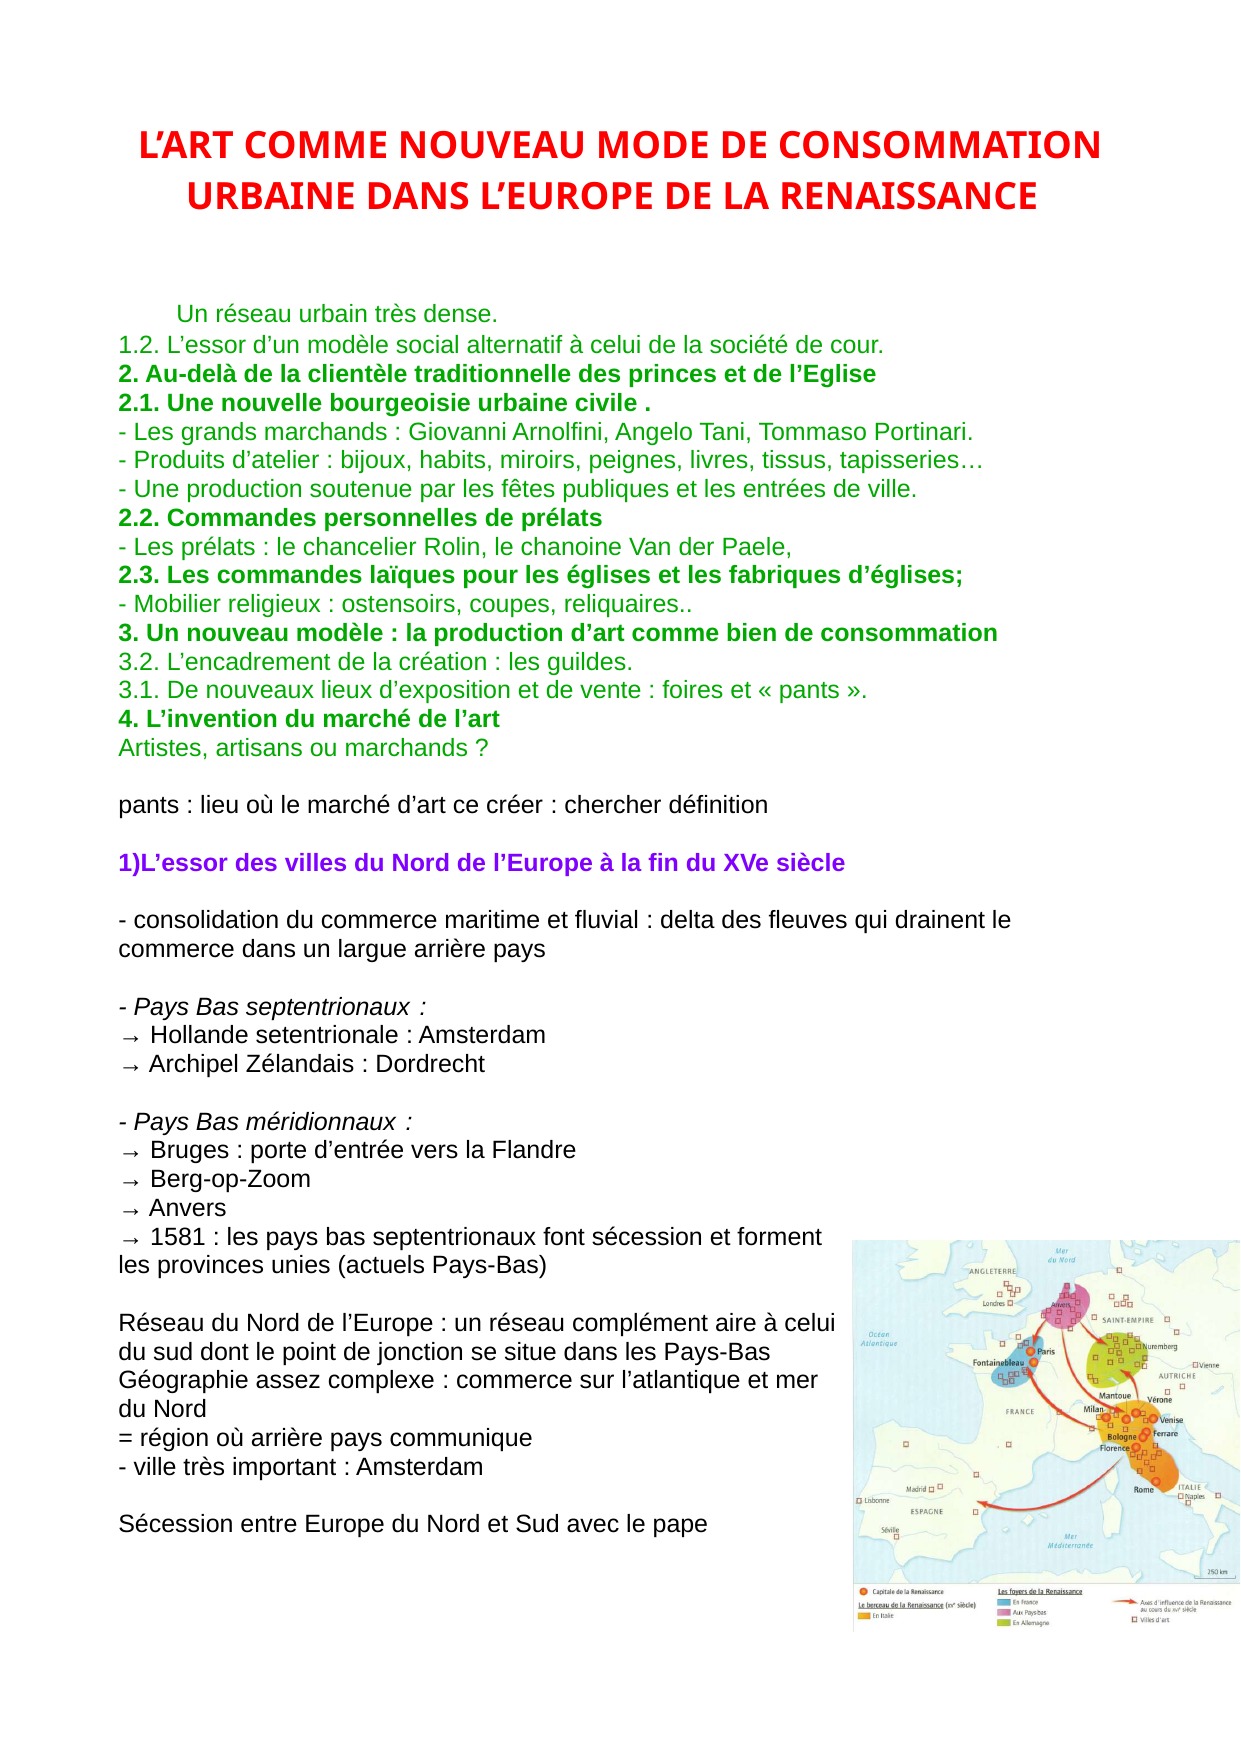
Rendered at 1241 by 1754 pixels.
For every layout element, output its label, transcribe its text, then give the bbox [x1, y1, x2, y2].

text 2. Au-delà de la clientèle traditionnelle des princes et de l’Eglise [118, 359, 1122, 388]
text L’ART COMME NOUVEAU MODE DE CONSOMMATION URBAINE DANS L’EUROPE DE LA RENAISSANCE [118, 118, 1122, 220]
text → Anvers [118, 1193, 1122, 1222]
text 1.2. L’essor d’un modèle social alternatif à celui de la société de cour. [118, 330, 1122, 359]
text → Archipel Zélandais : Dordrecht [118, 1049, 1122, 1078]
text 2.1. Une nouvelle bourgeoisie urbaine civile . [118, 388, 1122, 417]
text - Mobilier religieux : ostensoirs, coupes, reliquaires.. [118, 589, 1122, 618]
text Réseau du Nord de l’Europe : un réseau complément aire à celui [118, 1308, 852, 1337]
text - ville très important : Amsterdam [118, 1452, 852, 1480]
text 1.1. Un réseau urbain très dense. [118, 290, 1122, 330]
text → 1581 : les pays bas septentrionaux font sécession et forment les provinces unies (actuels Pays-Bas) [118, 1222, 1122, 1279]
text 2.2. Commandes personnelles de prélats [118, 503, 1122, 532]
text 2.3. Les commandes laïques pour les églises et les fabriques d’églises; [118, 560, 1122, 589]
text - Produits d’atelier : bijoux, habits, miroirs, peignes, livres, tissus, tapisseries… [118, 445, 1122, 474]
text → Bruges : porte d’entrée vers la Flandre [118, 1135, 1122, 1164]
text 3.2. L’encadrement de la création : les guildes. [118, 647, 1122, 675]
text Artistes, artisans ou marchands ? [118, 733, 1122, 762]
text 1)L’essor des villes du Nord de l’Europe à la fin du XVe siècle [118, 848, 1122, 877]
text Géographie assez complexe : commerce sur l’atlantique et mer du Nord [118, 1365, 852, 1423]
text - Pays Bas méridionnaux : [118, 1107, 1122, 1135]
text → Hollande setentrionale : Amsterdam [118, 1020, 1122, 1049]
text 3. Un nouveau modèle : la production d’art comme bien de consommation [118, 618, 1122, 647]
text - Pays Bas septentrionaux : [118, 992, 1122, 1020]
text 3.1. De nouveaux lieux d’exposition et de vente : foires et « pants ». [118, 675, 1122, 704]
text - Une production soutenue par les fêtes publiques et les entrées de ville. [118, 474, 1122, 503]
text - consolidation du commerce maritime et fluvial : delta des fleuves qui drainent le commerce dans un largue arrière pays [118, 905, 1122, 963]
text = région où arrière pays communique [118, 1423, 852, 1452]
text pants : lieu où le marché d’art ce créer : chercher définition [118, 790, 1122, 819]
text 4. L’invention du marché de l’art [118, 704, 1122, 733]
text du sud dont le point de jonction se situe dans les Pays-Bas [118, 1337, 852, 1365]
text - Les prélats : le chancelier Rolin, le chanoine Van der Paele, [118, 532, 1122, 560]
picture [852, 1240, 1241, 1632]
text - Les grands marchands : Giovanni Arnolfini, Angelo Tani, Tommaso Portinari. [118, 417, 1122, 445]
text 1- L’essor des villes du Nord de l’Europe à la fin du XVe siècle. [118, 249, 1122, 290]
text → Berg-op-Zoom [118, 1164, 1122, 1193]
text Sécession entre Europe du Nord et Sud avec le pape [118, 1509, 852, 1538]
